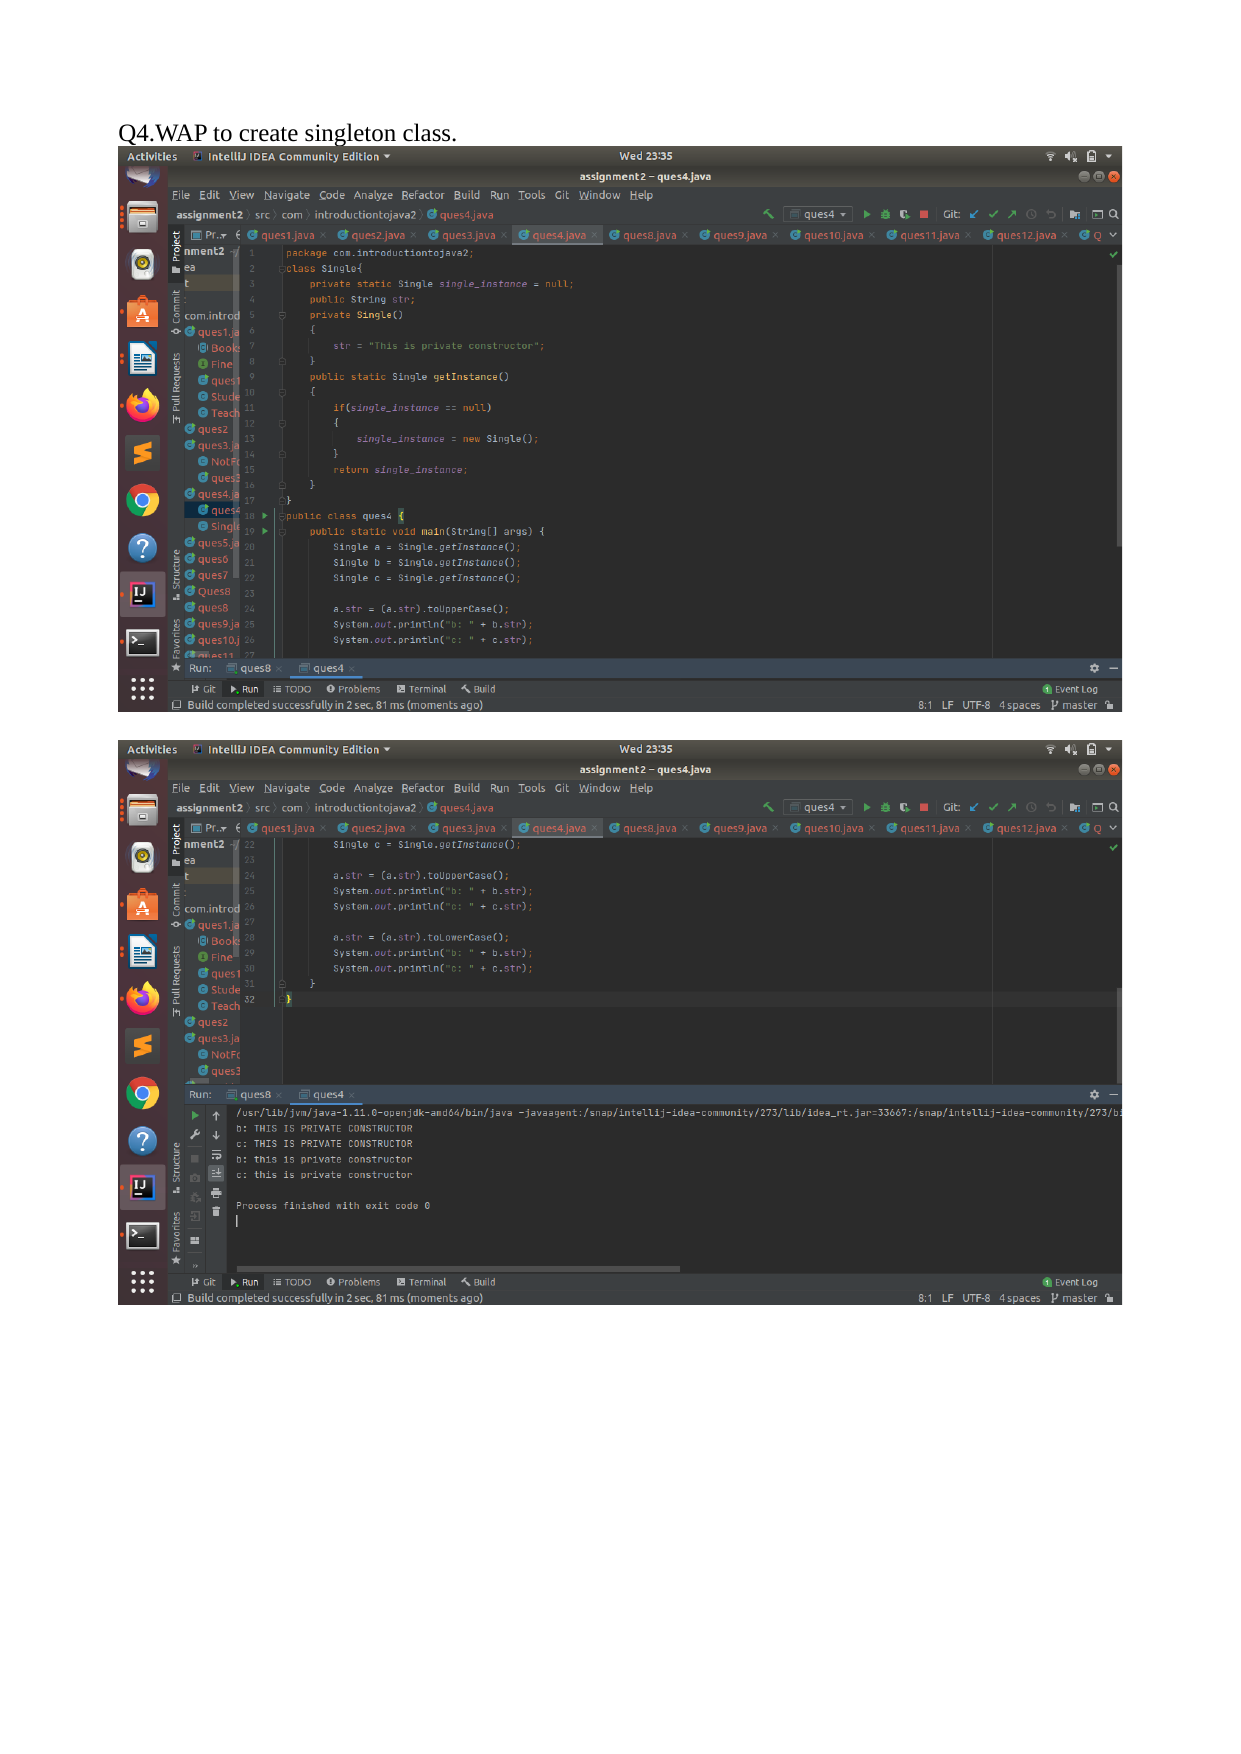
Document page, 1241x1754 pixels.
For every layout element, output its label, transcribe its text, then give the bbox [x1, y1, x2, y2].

picture [118, 740, 1123, 1305]
text Q4.WAP to create singleton class. [118, 118, 1122, 146]
picture [118, 146, 1123, 712]
